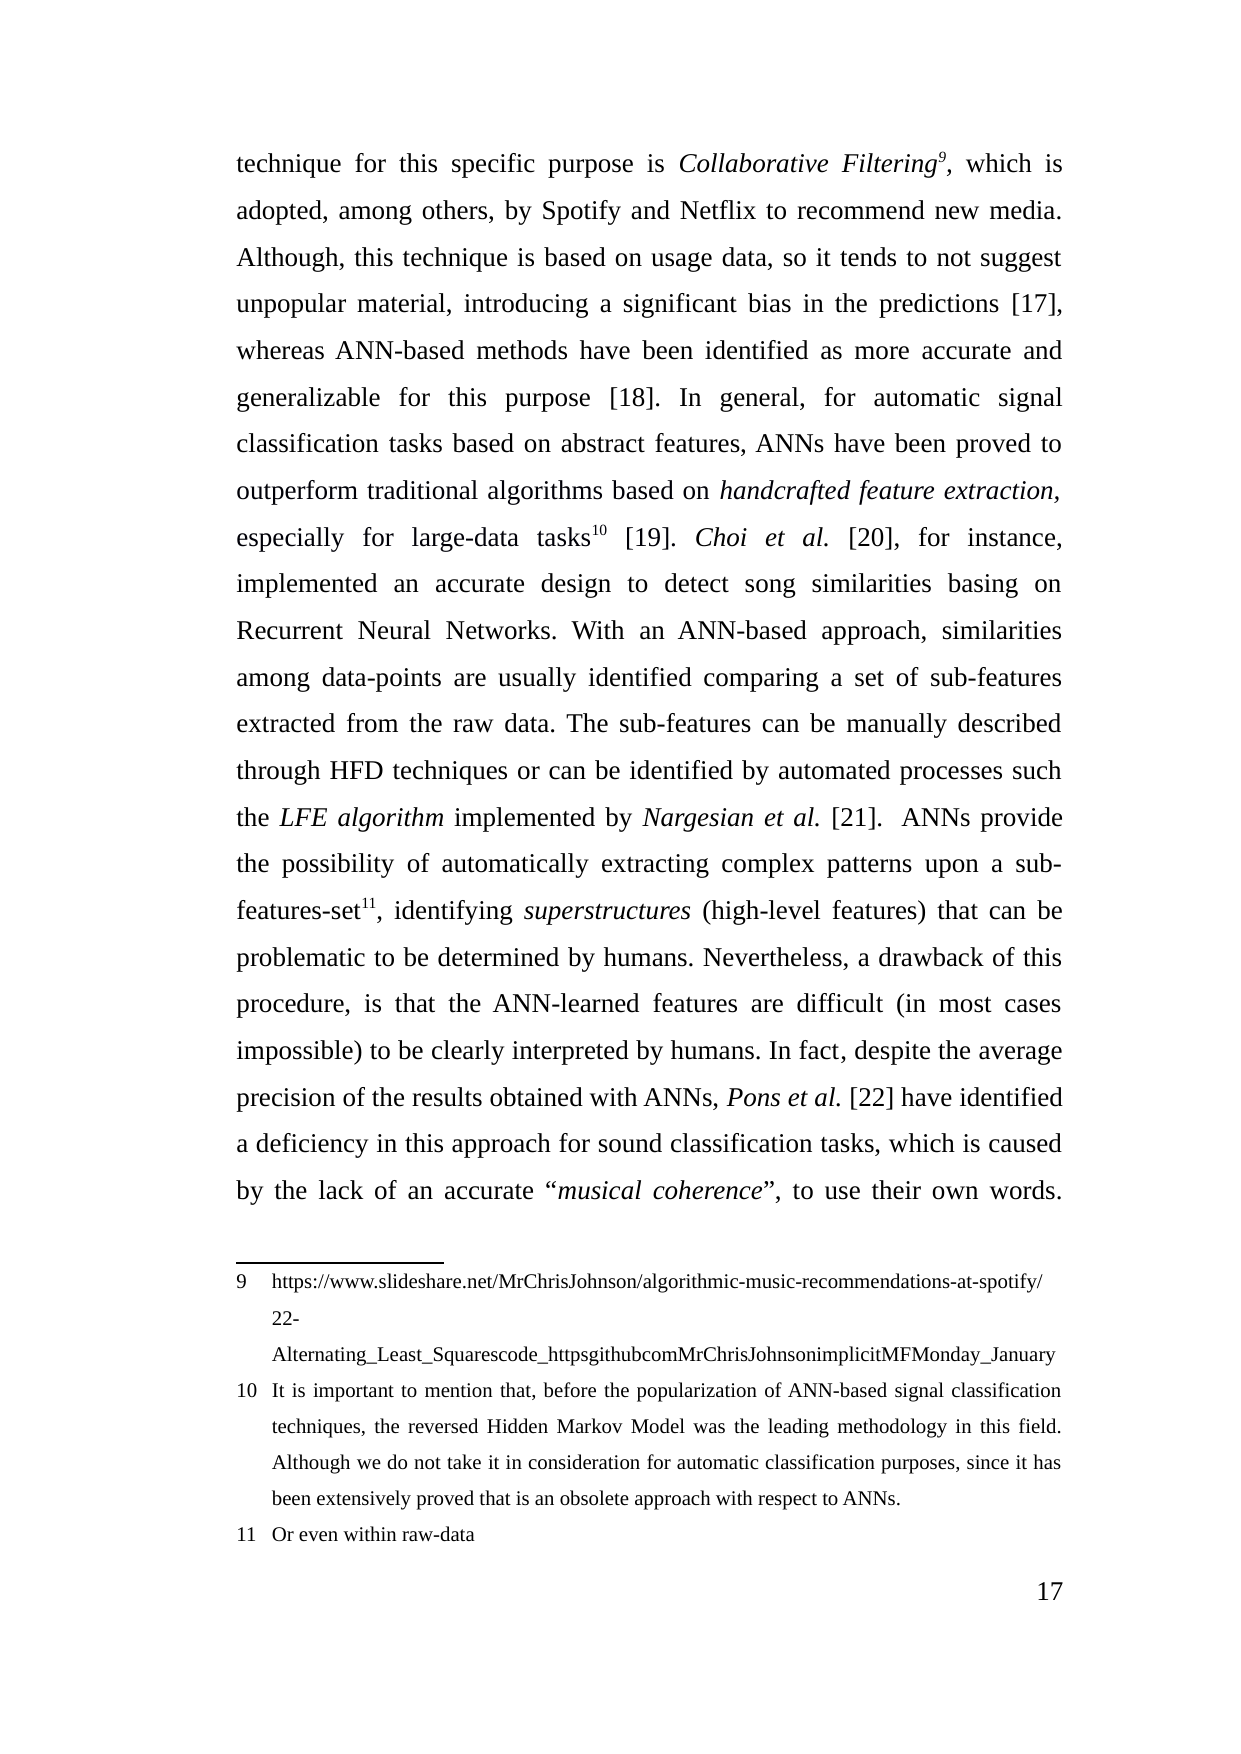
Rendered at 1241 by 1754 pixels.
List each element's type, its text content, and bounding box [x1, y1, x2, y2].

text Or even within raw-data [236, 1522, 1063, 1546]
text https://www.slideshare.net/MrChrisJohnson/algorithmic-music-recommendations-at-spotify/22-Alternating_Least_Squarescode_httpsgithubcomMrChrisJohnsonimplicitMFMonday_January [236, 1269, 1063, 1366]
text technique for this specific purpose is Collaborative Filtering, which is adopted, among others, by Spotify and Netflix to recommend new media. Although, this technique is based on usage data, so it tends to not suggest unpopular material, introducing a significant bias in the predictions [17], whereas ANN-based methods have been identified as more accurate and generalizable for this purpose [18]. In general, for automatic signal classification tasks based on abstract features, ANNs have been proved to outperform traditional algorithms based on handcrafted feature extraction, especially for large-data tasks [19]. Choi et al. [20], for instance, implemented an accurate design to detect song similarities basing on Recurrent Neural Networks. With an ANN-based approach, similarities among data-points are usually identified comparing a set of sub-features extracted from the raw data. The sub-features can be manually described through HFD techniques or can be identified by automated processes such the LFE algorithm implemented by Nargesian et al. [21]. ANNs provide the possibility of automatically extracting complex patterns upon a sub-features-set, identifying superstructures (high-level features) that can be problematic to be determined by humans. Nevertheless, a drawback of this procedure, is that the ANN-learned features are difficult (in most cases impossible) to be clearly interpreted by humans. In fact, despite the average precision of the results obtained with ANNs, Pons et al. [22] have identified a deficiency in this approach for sound classification tasks, which is caused by the lack of an accurate “musical coherence”, to use their own words. [236, 148, 1063, 1205]
text It is important to mention that, before the popularization of ANN-based signal classification techniques, the reversed Hidden Markov Model was the leading methodology in this field. Although we do not take it in consideration for automatic classification purposes, since it has been extensively proved that is an obsolete approach with respect to ANNs. [236, 1377, 1063, 1510]
